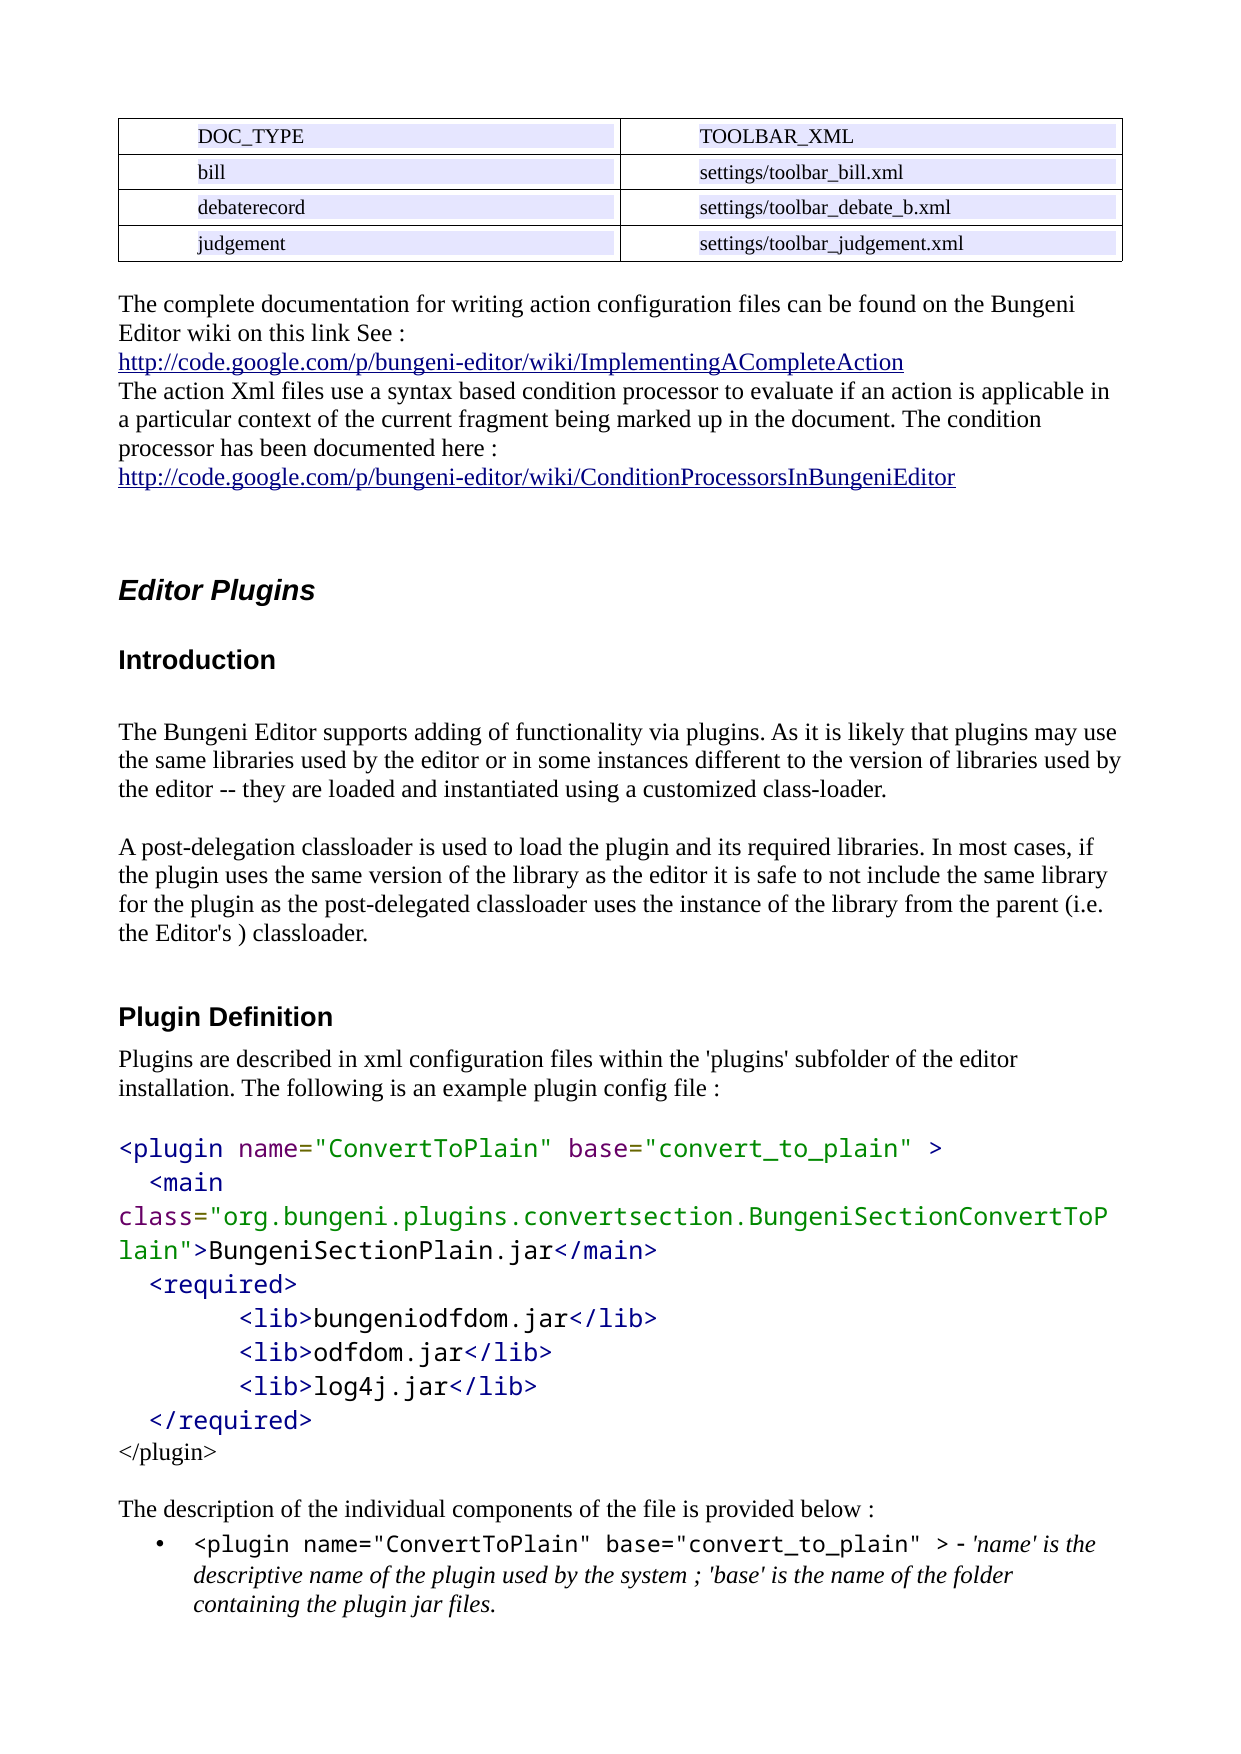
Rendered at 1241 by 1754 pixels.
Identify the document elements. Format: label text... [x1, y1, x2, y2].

text http://code.google.com/p/bungeni-editor/wiki/ImplementingACompleteAction [118, 347, 1122, 376]
text <lib>odfdom.jar</lib> [118, 1335, 1122, 1369]
text <lib>bungeniodfdom.jar</lib> [118, 1301, 1122, 1335]
table_cell judgement [119, 226, 620, 261]
text The description of the individual components of the file is provided below : [118, 1494, 1122, 1523]
table_header DOC_TYPE [119, 119, 620, 154]
table_cell debaterecord [119, 190, 620, 225]
text </required> [118, 1403, 1122, 1437]
text http://code.google.com/p/bungeni-editor/wiki/ConditionProcessorsInBungeniEditor [118, 462, 1122, 491]
subtitle Plugin Definition [118, 1001, 1122, 1032]
text <main class="org.bungeni.plugins.convertsection.BungeniSectionConvertToPlain">BungeniSectionPlain.jar</main> [118, 1164, 1122, 1267]
table_cell bill [119, 155, 620, 189]
text </plugin> [118, 1437, 1122, 1466]
text A post-delegation classloader is used to load the plugin and its required libraries. In most cases, if the plugin uses the same version of the library as the editor it is safe to not include the same library for the plugin as the post-delegated classloader uses the instance of the library from the parent (i.e. the Editor's ) classloader. [118, 832, 1122, 947]
text Plugins are described in xml configuration files within the 'plugins' subfolder of the editor installation. The following is an example plugin config file : [118, 1044, 1122, 1102]
table_cell settings/toolbar_bill.xml [621, 155, 1122, 189]
text The complete documentation for writing action configuration files can be found on the Bungeni Editor wiki on this link See : [118, 289, 1122, 347]
text <required> [118, 1267, 1122, 1301]
list <plugin name="ConvertToPlain" base="convert_to_plain" > - 'name' is the descriptive name of the plugin used by the system ; 'base' is the name of the folder containing the plugin jar files. [156, 1523, 1122, 1618]
table_header TOOLBAR_XML [621, 119, 1122, 154]
table_cell settings/toolbar_debate_b.xml [621, 190, 1122, 225]
text The Bungeni Editor supports adding of functionality via plugins. As it is likely that plugins may use the same libraries used by the editor or in some instances different to the version of libraries used by the editor -- they are loaded and instantiated using a customized class-loader. [118, 717, 1122, 803]
text <lib>log4j.jar</lib> [118, 1369, 1122, 1403]
subtitle Introduction [118, 644, 1122, 676]
subtitle Editor Plugins [118, 573, 1122, 607]
text The action Xml files use a syntax based condition processor to evaluate if an action is applicable in a particular context of the current fragment being marked up in the document. The condition processor has been documented here : [118, 376, 1122, 462]
table_cell settings/toolbar_judgement.xml [621, 226, 1122, 261]
text <plugin name="ConvertToPlain" base="convert_to_plain" > [118, 1131, 1122, 1164]
